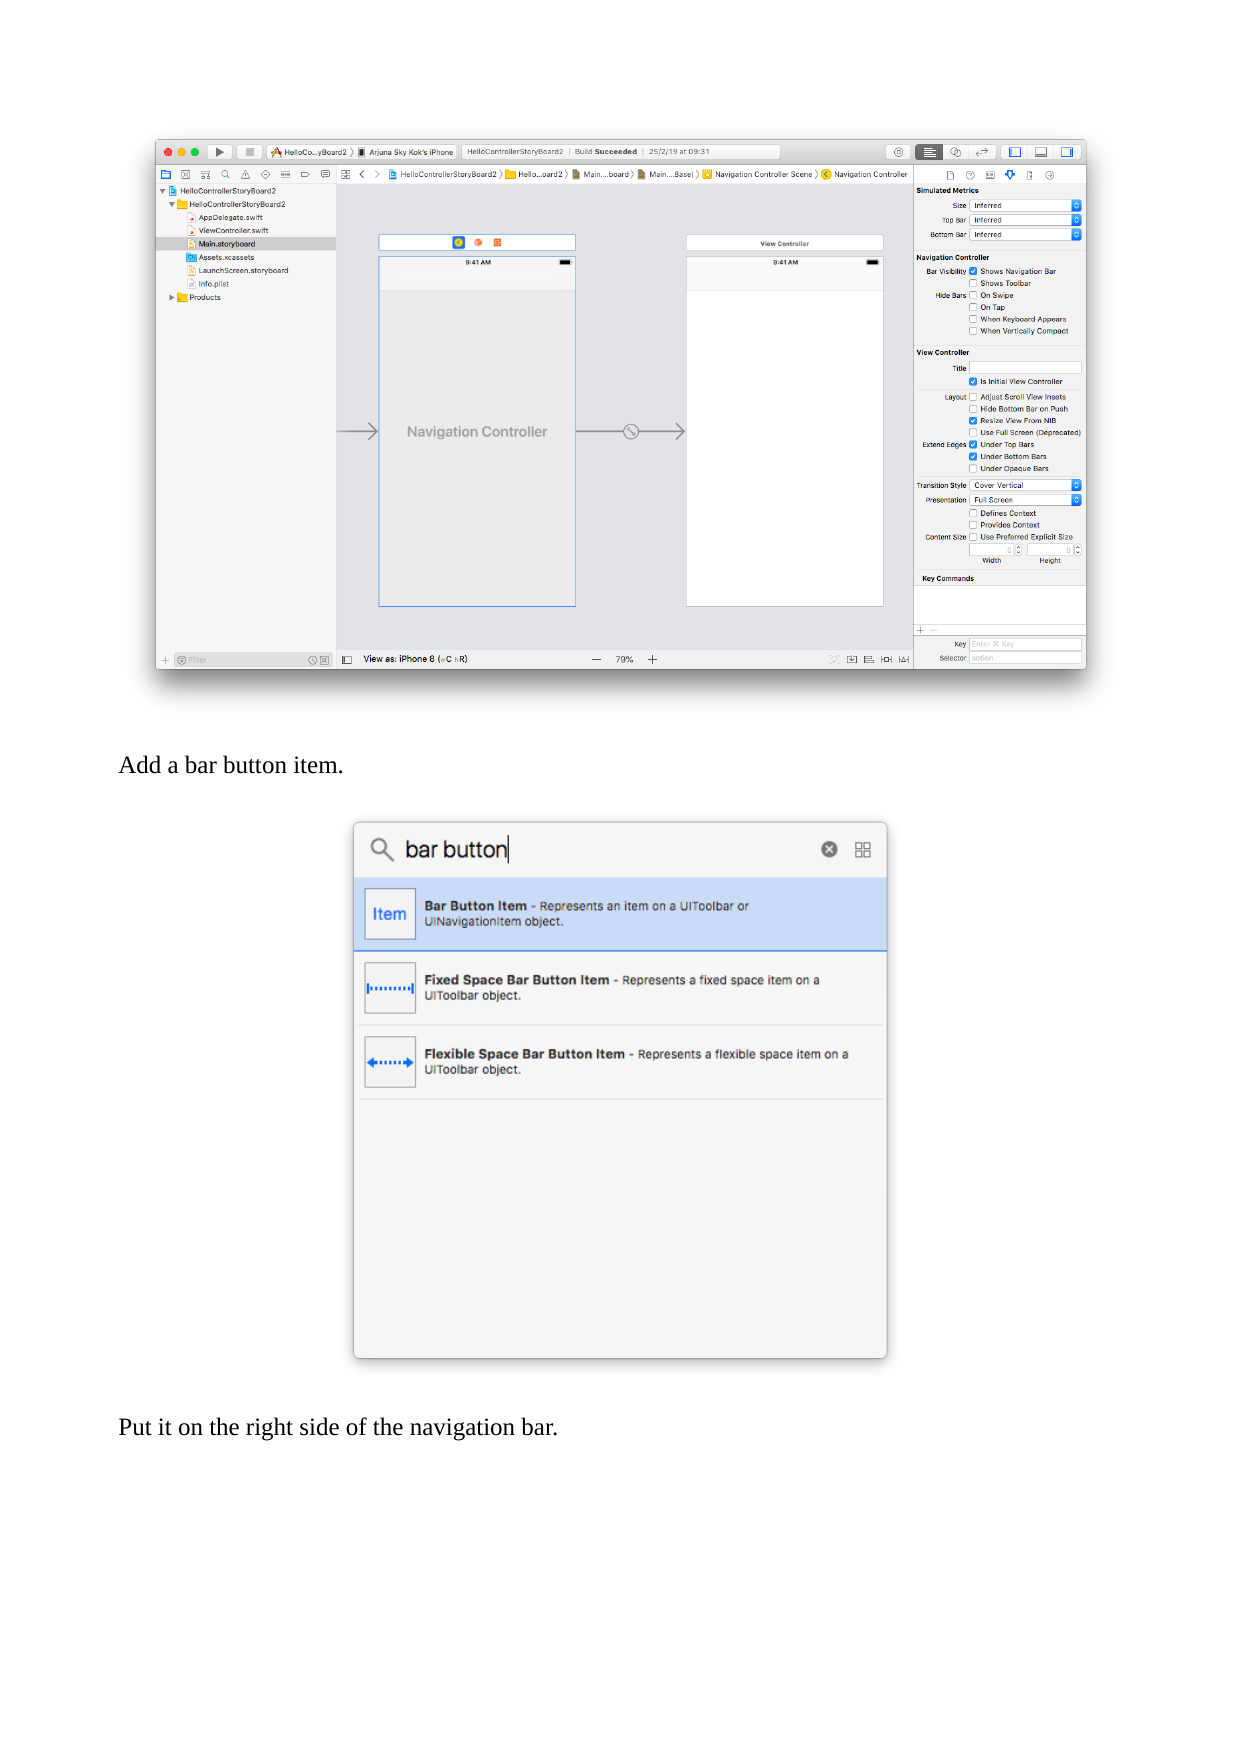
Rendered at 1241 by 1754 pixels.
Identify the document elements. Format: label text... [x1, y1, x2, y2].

text Add a bar button item. [118, 750, 1122, 779]
picture [118, 118, 1123, 722]
text Put it on the right side of the navigation bar. [118, 1412, 1122, 1440]
picture [334, 807, 907, 1383]
